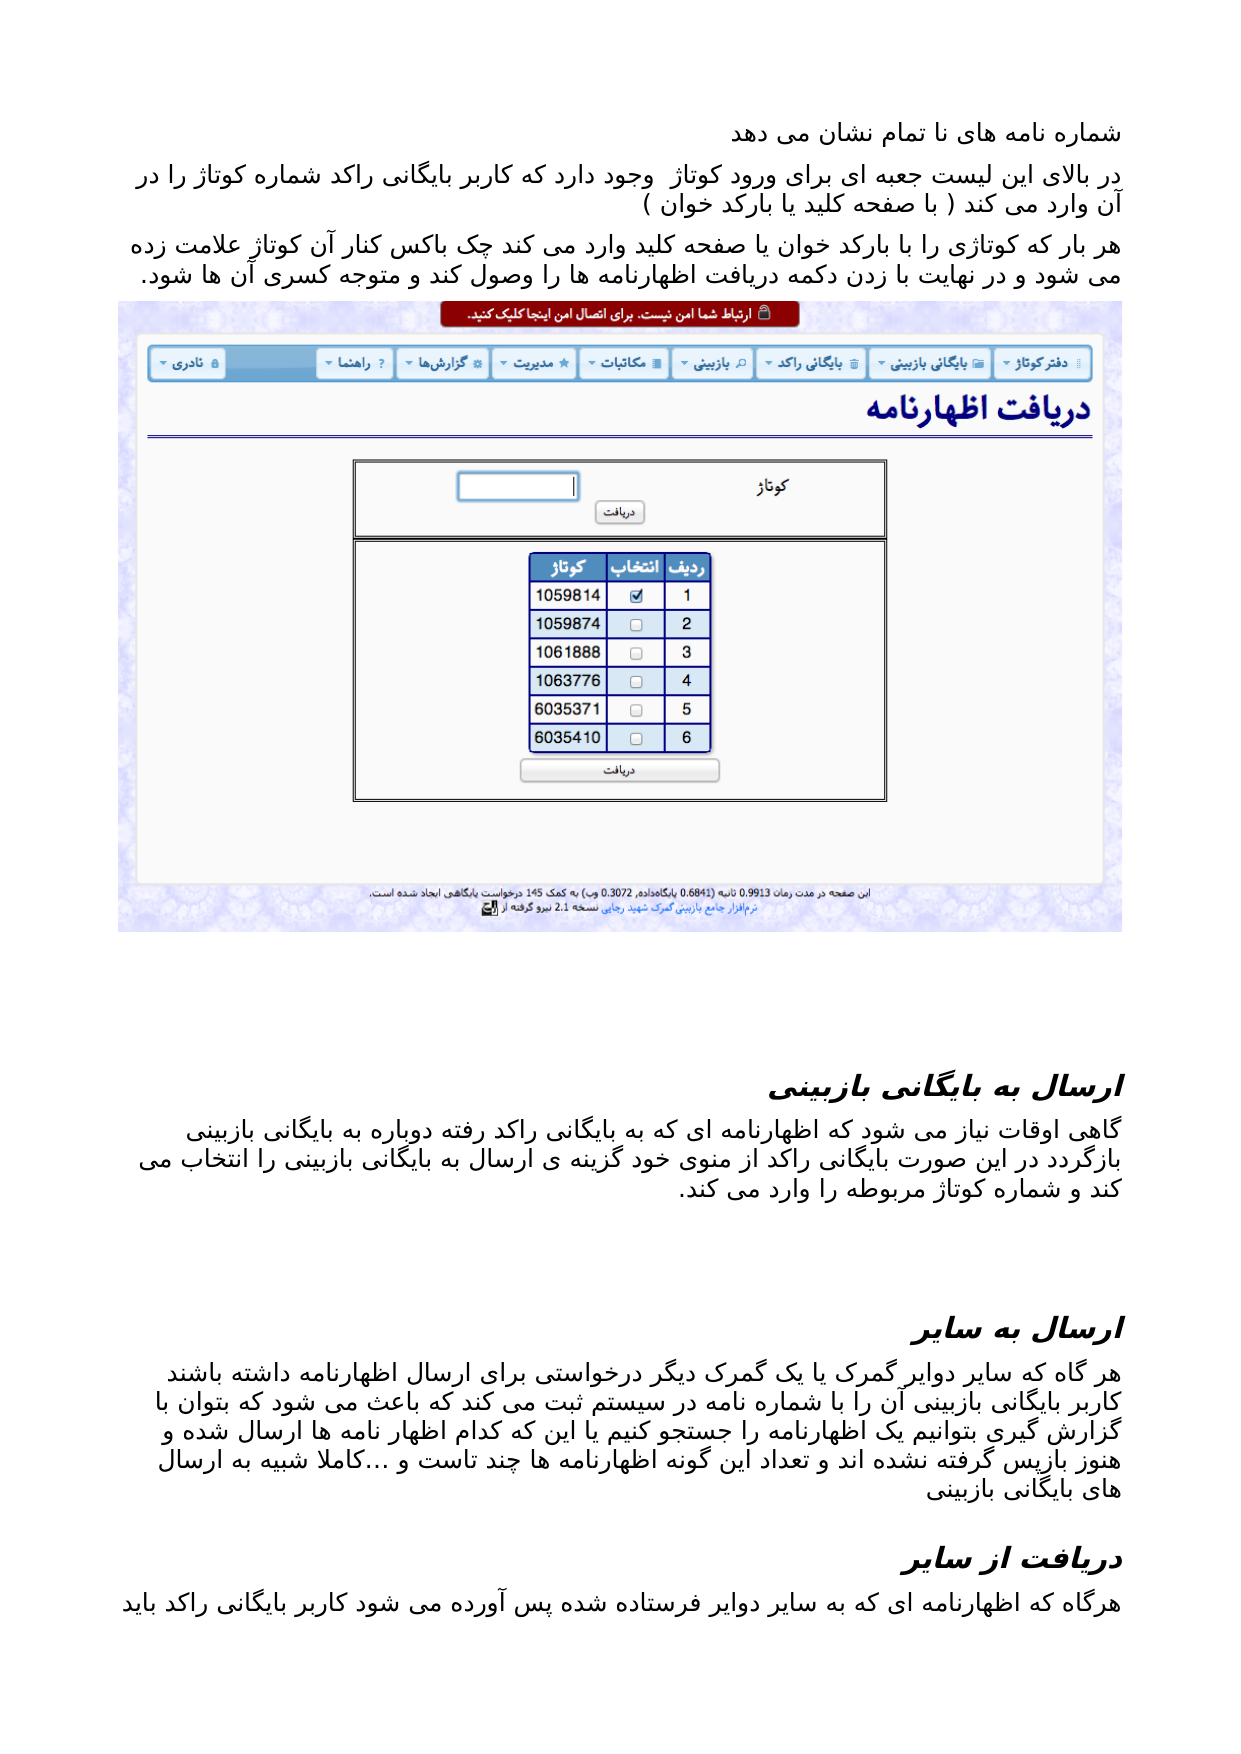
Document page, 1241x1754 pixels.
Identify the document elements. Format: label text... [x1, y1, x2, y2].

picture [118, 301, 1123, 932]
text هر بار که کوتاژی را با بارکد خوان یا صفحه کلید وارد می کند چک باکس کنار آن کوتاژ علامت زده می شود و در نهایت با زدن دکمه دریافت اظهارنامه ها را وصول کند و متوجه کسری آن ها شود. [118, 231, 1122, 289]
text شماره نامه های نا تمام نشان می دهد [118, 118, 1122, 147]
subtitle ارسال به سایر [118, 1312, 1122, 1346]
subtitle ارسال به بایگانی بازبینی [118, 1069, 1122, 1103]
text گاهی اوقات نیاز می شود که اظهارنامه ای که به بایگانی راکد رفته دوباره به بایگانی بازبینی بازگردد در این صورت بایگانی راکد از منوی خود گزینه ی ارسال به بایگانی بازبینی را انتخاب می کند و شماره کوتاژ مربوطه را وارد می کند. [118, 1116, 1122, 1203]
text در بالای این لیست جعبه ای برای ورود کوتاژ وجود دارد که کاربر بایگانی راکد شماره کوتاژ را در آن وارد می کند ( با صفحه کلید یا بارکد خوان ) [118, 160, 1122, 218]
text هرگاه که اظهارنامه ای که به سایر دوایر فرستاده شده پس آورده می شود کاربر بایگانی راکد باید آن را در سیستم ثبت کند. برای این کار کافی است که شماره کوتاژ اظهارنامه وارد شود و نیاز به وارد کردن فرستنده نیست زیرا ارسال این اظهارنامه قبلا در سیستم ثبت شده بود و مشخص است که فرستنده ی آن کیست هر گونه فرایند برای اظهارنامه ای که ارسال شده و هنور دریافت نشده منجر به پیغام خطای سیستم می شود. [118, 1588, 1122, 1617]
text هر گاه که سایر دوایر گمرک یا یک گمرک دیگر درخواستی برای ارسال اظهارنامه داشته باشند کاربر بایگانی بازبینی آن را با شماره نامه در سیستم ثبت می کند که باعث می شود که بتوان با گزارش گیری بتوانیم یک اظهارنامه را جستجو کنیم یا این که کدام اظهار نامه ها ارسال شده و هنوز بازپس گرفته نشده اند و تعداد این گونه اظهارنامه ها چند تاست و …کاملا شبیه به ارسال های بایگانی بازبینی [118, 1358, 1122, 1504]
subtitle دریافت از سایر [118, 1541, 1122, 1575]
